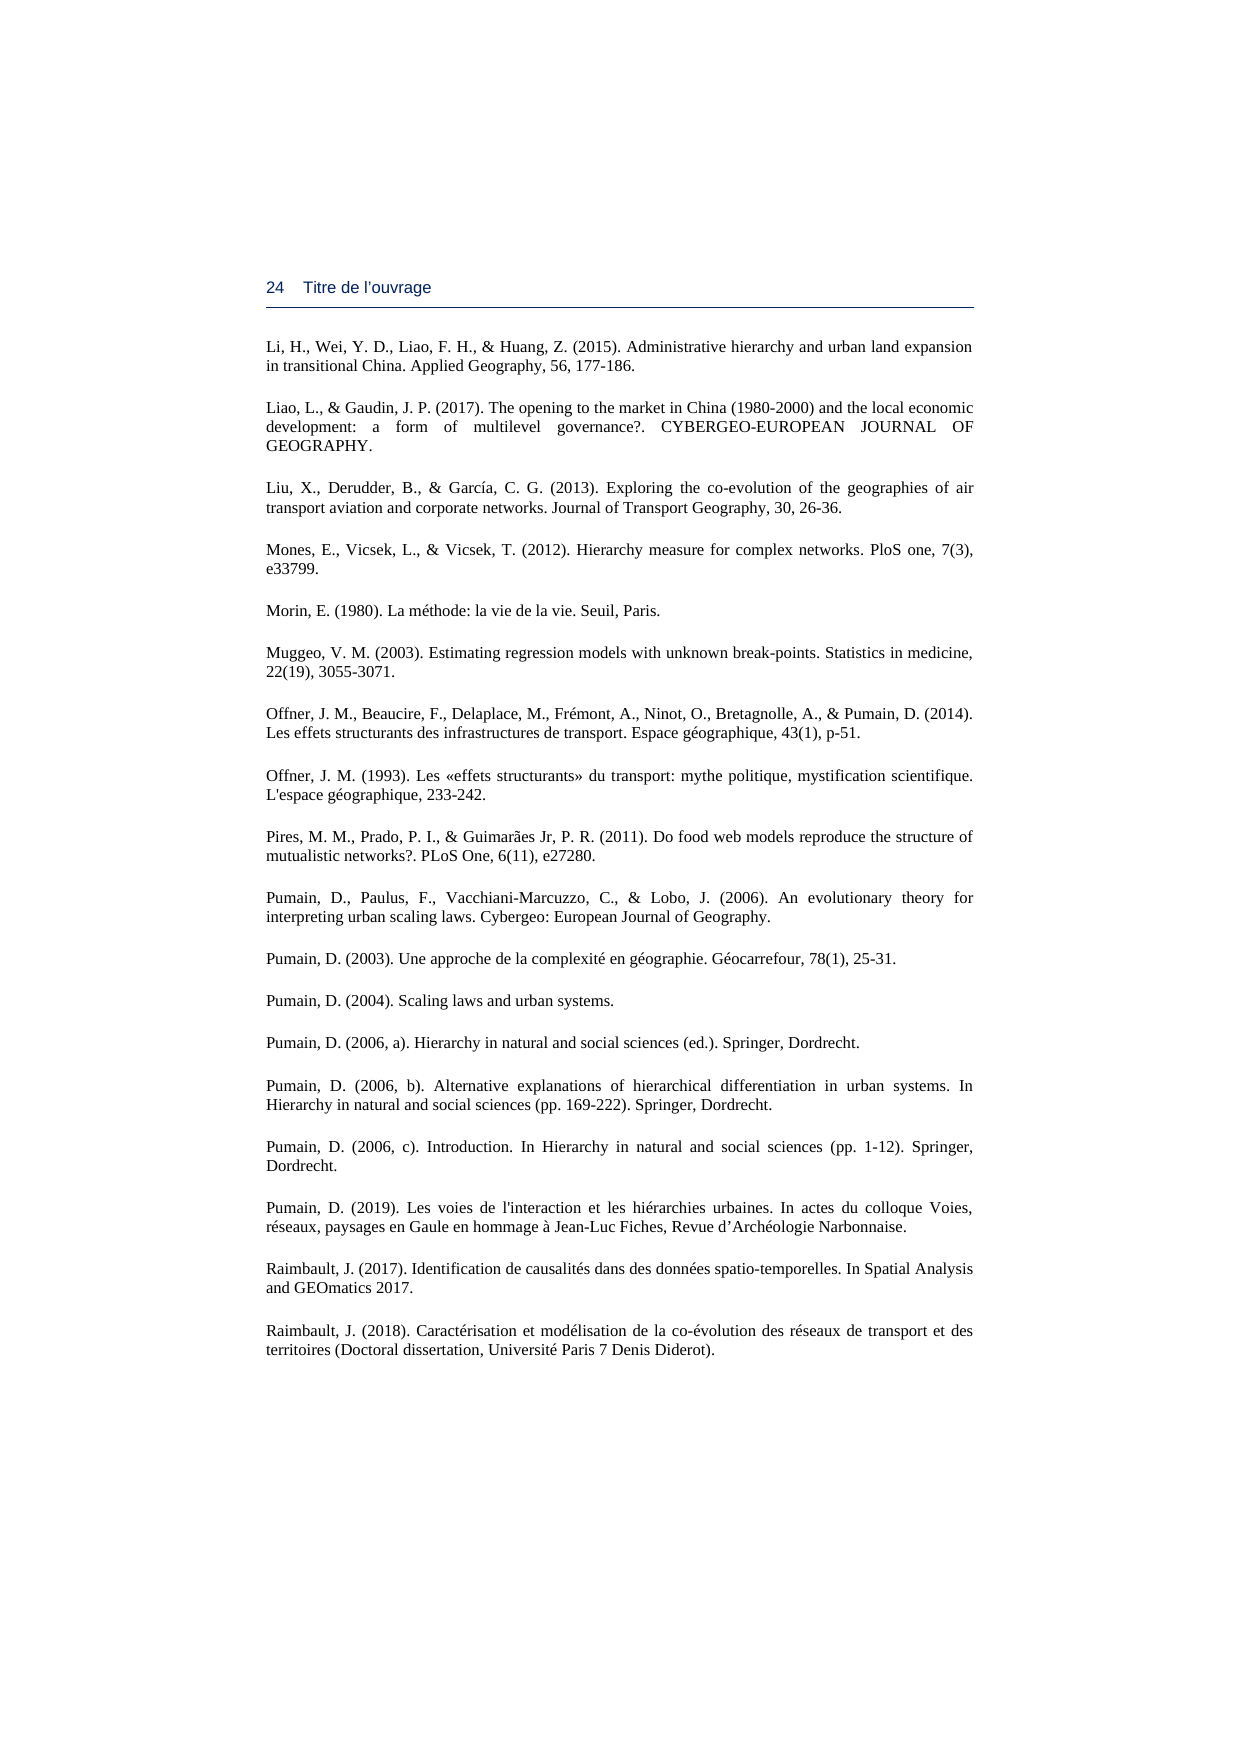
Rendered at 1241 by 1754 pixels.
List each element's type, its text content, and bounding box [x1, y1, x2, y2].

text Raimbault, J. (2017). Identification de causalités dans des données spatio-temporelles. In Spatial Analysis and GEOmatics 2017. [266, 1259, 974, 1297]
text Li, H., Wei, Y. D., Liao, F. H., & Huang, Z. (2015). Administrative hierarchy and urban land expansion in transitional China. Applied Geography, 56, 177-186. [266, 337, 974, 375]
text Pumain, D. (2004). Scaling laws and urban systems. [266, 991, 974, 1010]
text Muggeo, V. M. (2003). Estimating regression models with unknown break‐points. Statistics in medicine, 22(19), 3055-3071. [266, 643, 974, 681]
text Pumain, D., Paulus, F., Vacchiani-Marcuzzo, C., & Lobo, J. (2006). An evolutionary theory for interpreting urban scaling laws. Cybergeo: European Journal of Geography. [266, 888, 974, 926]
text Pumain, D. (2006, b). Alternative explanations of hierarchical differentiation in urban systems. In Hierarchy in natural and social sciences (pp. 169-222). Springer, Dordrecht. [266, 1075, 974, 1114]
text Pires, M. M., Prado, P. I., & Guimarães Jr, P. R. (2011). Do food web models reproduce the structure of mutualistic networks?. PLoS One, 6(11), e27280. [266, 827, 974, 865]
text Liao, L., & Gaudin, J. P. (2017). The opening to the market in China (1980-2000) and the local economic development: a form of multilevel governance?. CYBERGEO-EUROPEAN JOURNAL OF GEOGRAPHY. [266, 398, 974, 455]
text Pumain, D. (2019). Les voies de l'interaction et les hiérarchies urbaines. In actes du colloque Voies, réseaux, paysages en Gaule en hommage à Jean-Luc Fiches, Revue d’Archéologie Narbonnaise. [266, 1198, 974, 1236]
text Mones, E., Vicsek, L., & Vicsek, T. (2012). Hierarchy measure for complex networks. PloS one, 7(3), e33799. [266, 539, 974, 578]
text Raimbault, J. (2018). Caractérisation et modélisation de la co-évolution des réseaux de transport et des territoires (Doctoral dissertation, Université Paris 7 Denis Diderot). [266, 1320, 974, 1359]
text Morin, E. (1980). La méthode: la vie de la vie. Seuil, Paris. [266, 601, 974, 620]
text Pumain, D. (2006, c). Introduction. In Hierarchy in natural and social sciences (pp. 1-12). Springer, Dordrecht. [266, 1137, 974, 1175]
text Offner, J. M. (1993). Les «effets structurants» du transport: mythe politique, mystification scientifique. L'espace géographique, 233-242. [266, 765, 974, 804]
text Pumain, D. (2006, a). Hierarchy in natural and social sciences (ed.). Springer, Dordrecht. [266, 1033, 974, 1052]
text Liu, X., Derudder, B., & García, C. G. (2013). Exploring the co-evolution of the geographies of air transport aviation and corporate networks. Journal of Transport Geography, 30, 26-36. [266, 478, 974, 517]
text Offner, J. M., Beaucire, F., Delaplace, M., Frémont, A., Ninot, O., Bretagnolle, A., & Pumain, D. (2014). Les effets structurants des infrastructures de transport. Espace géographique, 43(1), p-51. [266, 704, 974, 742]
text Pumain, D. (2003). Une approche de la complexité en géographie. Géocarrefour, 78(1), 25-31. [266, 949, 974, 968]
